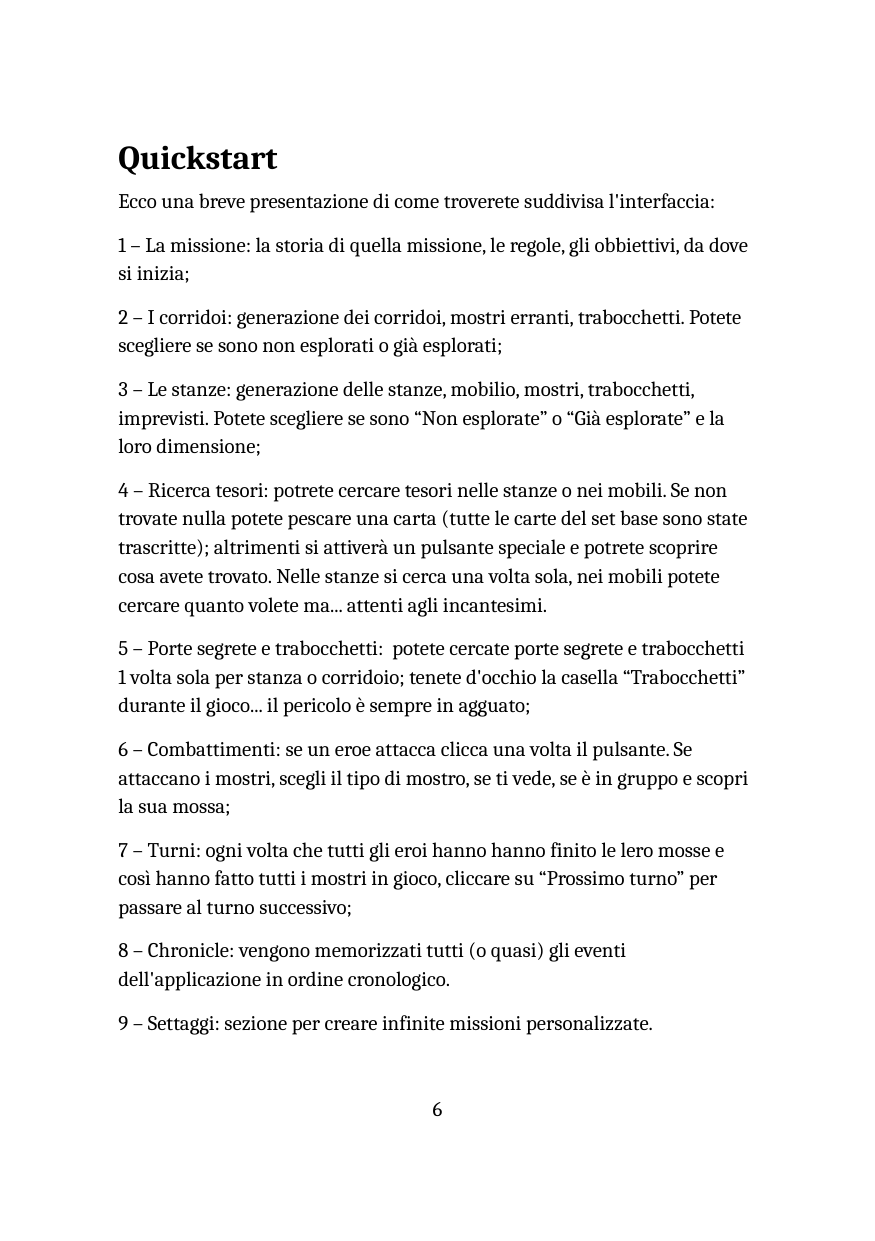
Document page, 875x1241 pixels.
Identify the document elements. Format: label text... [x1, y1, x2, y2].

text Ecco una breve presentazione di come troverete suddivisa l'interfaccia: [118, 190, 756, 214]
text 2 – I corridoi: generazione dei corridoi, mostri erranti, trabocchetti. Potete scegliere se sono non esplorati o già esplorati; [118, 305, 756, 358]
text 9 – Settaggi: sezione per creare infinite missioni personalizzate. [118, 1011, 756, 1035]
text 7 – Turni: ogni volta che tutti gli eroi hanno hanno finito le lero mosse e così hanno fatto tutti i mostri in gioco, cliccare su “Prossimo turno” per passare al turno successivo; [118, 838, 756, 920]
text 6 – Combattimenti: se un eroe attacca clicca una volta il pulsante. Se attaccano i mostri, scegli il tipo di mostro, se ti vede, se è in gruppo e scopri la sua mossa; [118, 737, 756, 819]
text 4 – Ricerca tesori: potrete cercare tesori nelle stanze o nei mobili. Se non trovate nulla potete pescare una carta (tutte le carte del set base sono state trascritte); altrimenti si attiverà un pulsante speciale e potrete scoprire cosa avete trovato. Nelle stanze si cerca una volta sola, nei mobili potete cercare quanto volete ma... attenti agli incantesimi. [118, 478, 756, 617]
subtitle Quickstart [118, 139, 756, 177]
text 1 – La missione: la storia di quella missione, le regole, gli obbiettivi, da dove si inizia; [118, 233, 756, 286]
text 5 – Porte segrete e trabocchetti: potete cercate porte segrete e trabocchetti 1 volta sola per stanza o corridoio; tenete d'occhio la casella “Trabocchetti” durante il gioco... il pericolo è sempre in agguato; [118, 637, 756, 718]
text 3 – Le stanze: generazione delle stanze, mobilio, mostri, trabocchetti, imprevisti. Potete scegliere se sono “Non esplorate” o “Già esplorate” e la loro dimensione; [118, 377, 756, 459]
text 8 – Chronicle: vengono memorizzati tutti (o quasi) gli eventi dell'applicazione in ordine cronologico. [118, 939, 756, 992]
